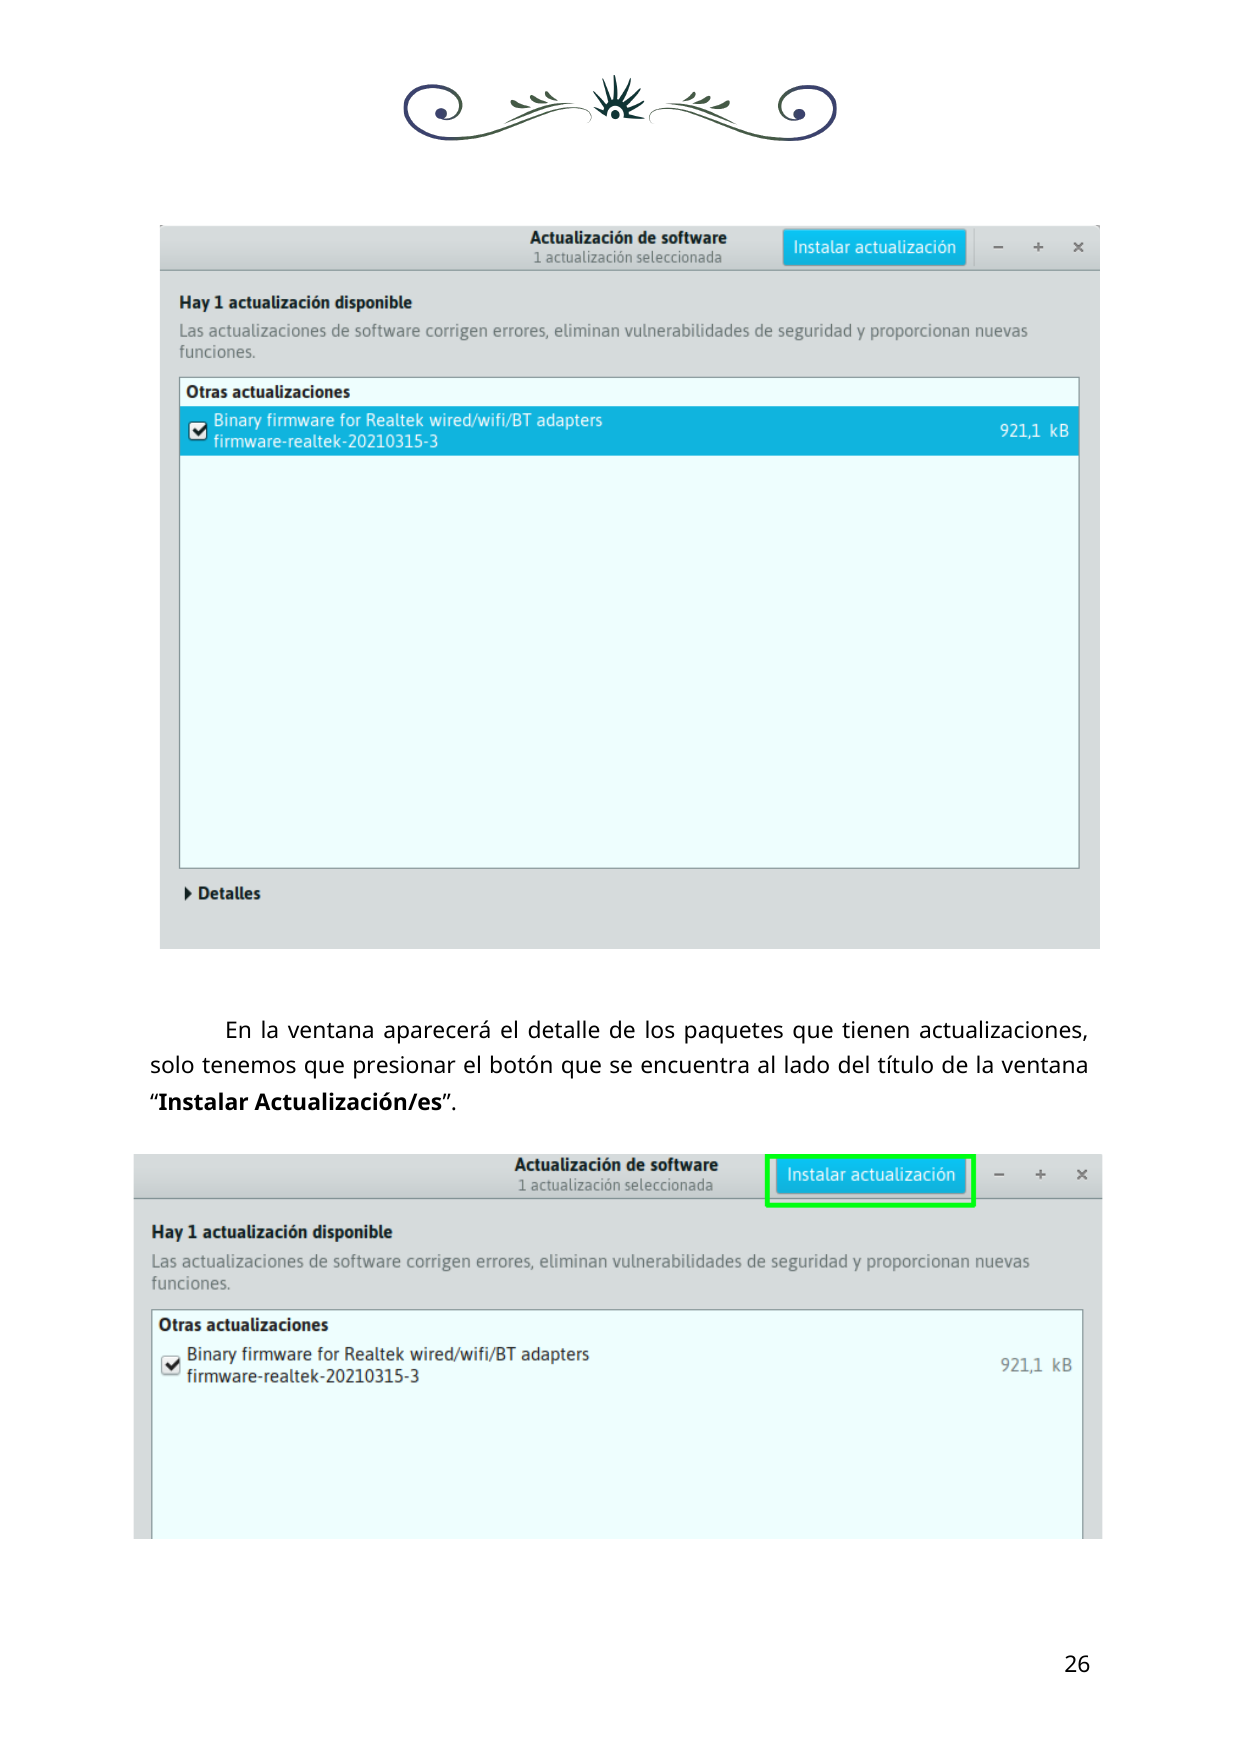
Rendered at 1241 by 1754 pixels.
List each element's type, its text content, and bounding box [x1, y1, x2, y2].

text En la ventana aparecerá el detalle de los paquetes que tienen actualizaciones, solo tenemos que presionar el botón que se encuentra al lado del título de la ventana “Instalar Actualización/es”. [150, 1013, 1090, 1117]
picture [159, 225, 1100, 949]
picture [403, 75, 837, 141]
picture [133, 1154, 1103, 1539]
